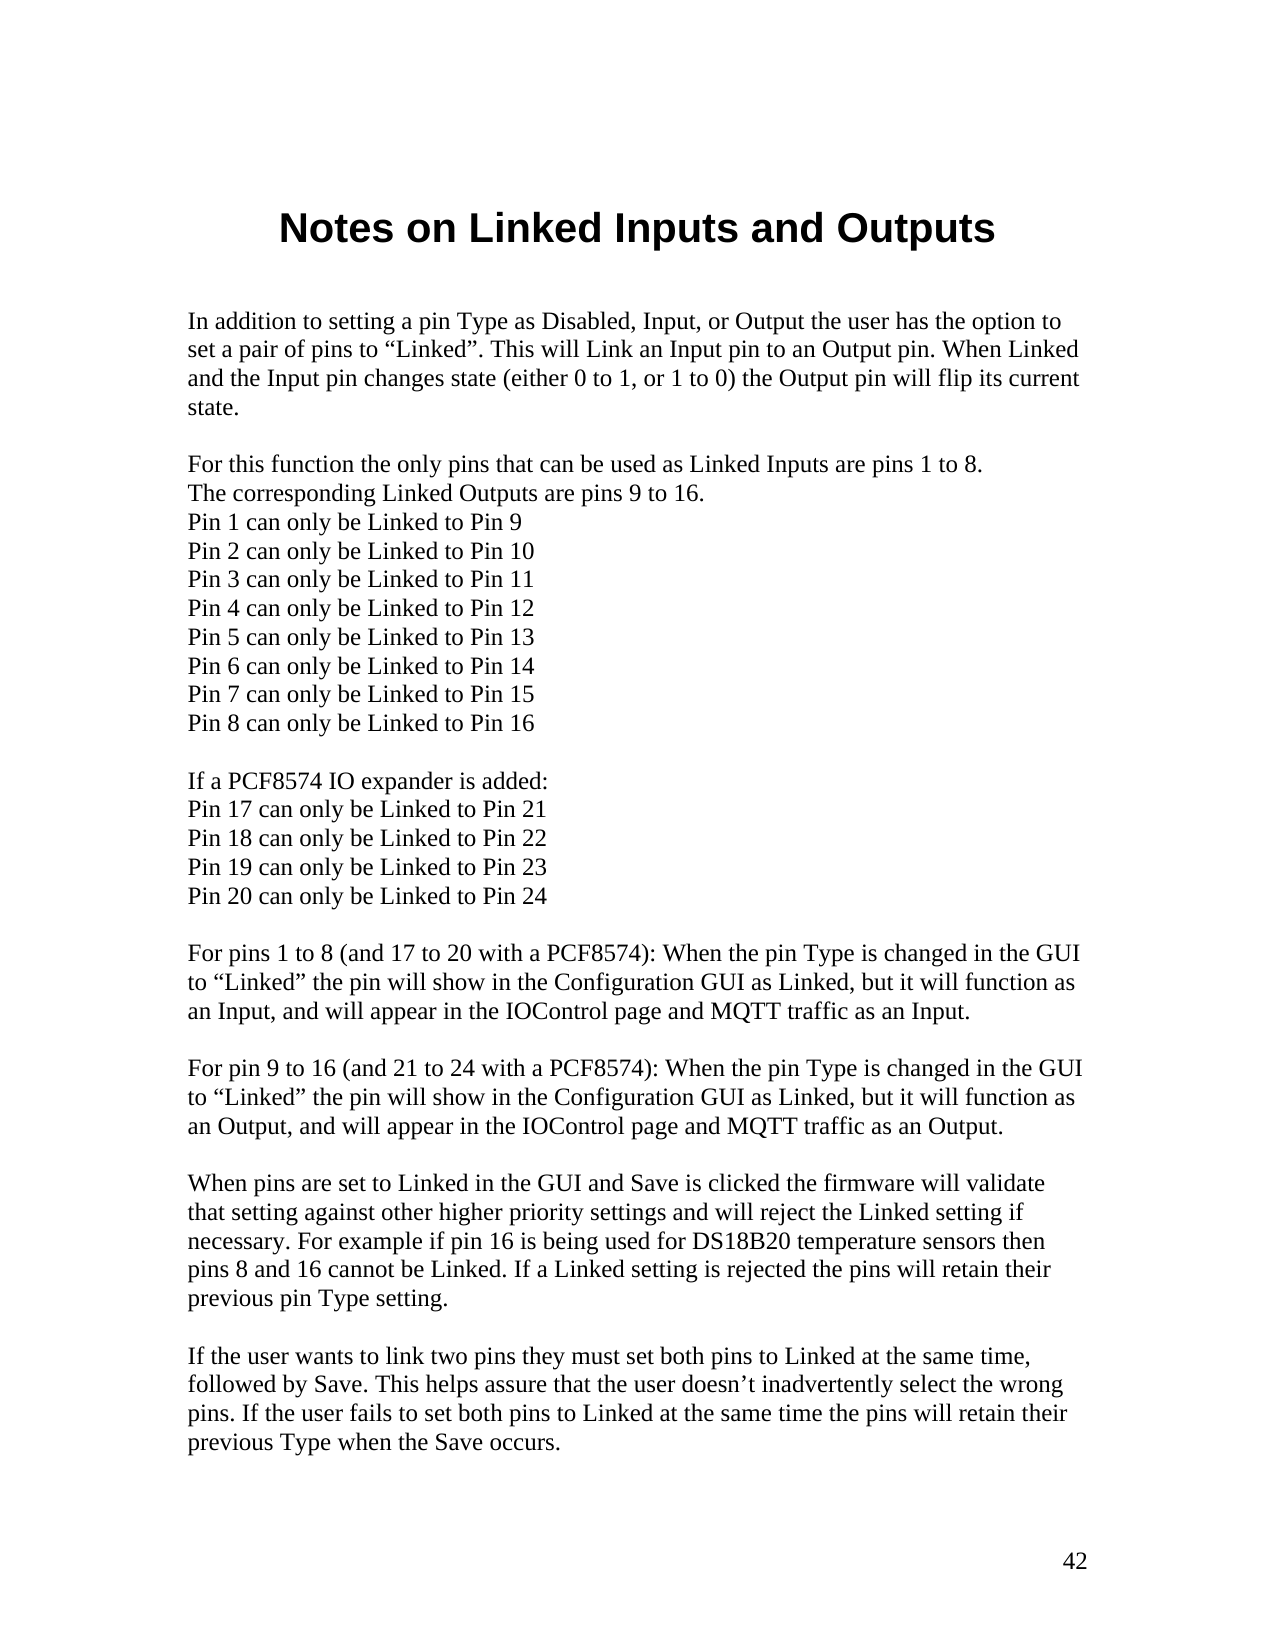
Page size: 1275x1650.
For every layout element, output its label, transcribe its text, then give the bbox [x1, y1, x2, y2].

text In addition to setting a pin Type as Disabled, Input, or Output the user has the option to set a pair of pins to “Linked”. This will Link an Input pin to an Output pin. When Linked and the Input pin changes state (either 0 to 1, or 1 to 0) the Output pin will flip its current state. [187, 306, 1087, 421]
text Pin 3 can only be Linked to Pin 11 [187, 564, 1087, 593]
text Pin 6 can only be Linked to Pin 14 [187, 651, 1087, 679]
text Pin 18 can only be Linked to Pin 22 [187, 823, 1087, 852]
text Pin 1 can only be Linked to Pin 9 [187, 507, 1087, 536]
text Pin 4 can only be Linked to Pin 12 [187, 593, 1087, 622]
text If a PCF8574 IO expander is added: [187, 766, 1087, 794]
text Pin 17 can only be Linked to Pin 21 [187, 794, 1087, 823]
text For pins 1 to 8 (and 17 to 20 with a PCF8574): When the pin Type is changed in the GUI to “Linked” the pin will show in the Configuration GUI as Linked, but it will function as an Input, and will appear in the IOControl page and MQTT traffic as an Input. [187, 938, 1087, 1024]
text Pin 20 can only be Linked to Pin 24 [187, 881, 1087, 909]
text When pins are set to Linked in the GUI and Save is clicked the firmware will validate that setting against other higher priority settings and will reject the Linked setting if necessary. For example if pin 16 is being used for DS18B20 temperature sensors then pins 8 and 16 cannot be Linked. If a Linked setting is rejected the pins will retain their previous pin Type setting. [187, 1168, 1087, 1312]
text Pin 5 can only be Linked to Pin 13 [187, 622, 1087, 651]
text If the user wants to link two pins they must set both pins to Linked at the same time, followed by Save. This helps assure that the user doesn’t inadvertently select the wrong pins. If the user fails to set both pins to Linked at the same time the pins will retain their previous Type when the Save occurs. [187, 1341, 1087, 1456]
text For pin 9 to 16 (and 21 to 24 with a PCF8574): When the pin Type is changed in the GUI to “Linked” the pin will show in the Configuration GUI as Linked, but it will function as an Output, and will appear in the IOControl page and MQTT traffic as an Output. [187, 1053, 1087, 1139]
text Pin 8 can only be Linked to Pin 16 [187, 708, 1087, 737]
text For this function the only pins that can be used as Linked Inputs are pins 1 to 8. [187, 449, 1087, 478]
subtitle Notes on Linked Inputs and Outputs [187, 204, 1087, 252]
text The corresponding Linked Outputs are pins 9 to 16. [187, 478, 1087, 507]
text Pin 7 can only be Linked to Pin 15 [187, 679, 1087, 708]
text Pin 2 can only be Linked to Pin 10 [187, 536, 1087, 564]
text Pin 19 can only be Linked to Pin 23 [187, 852, 1087, 881]
